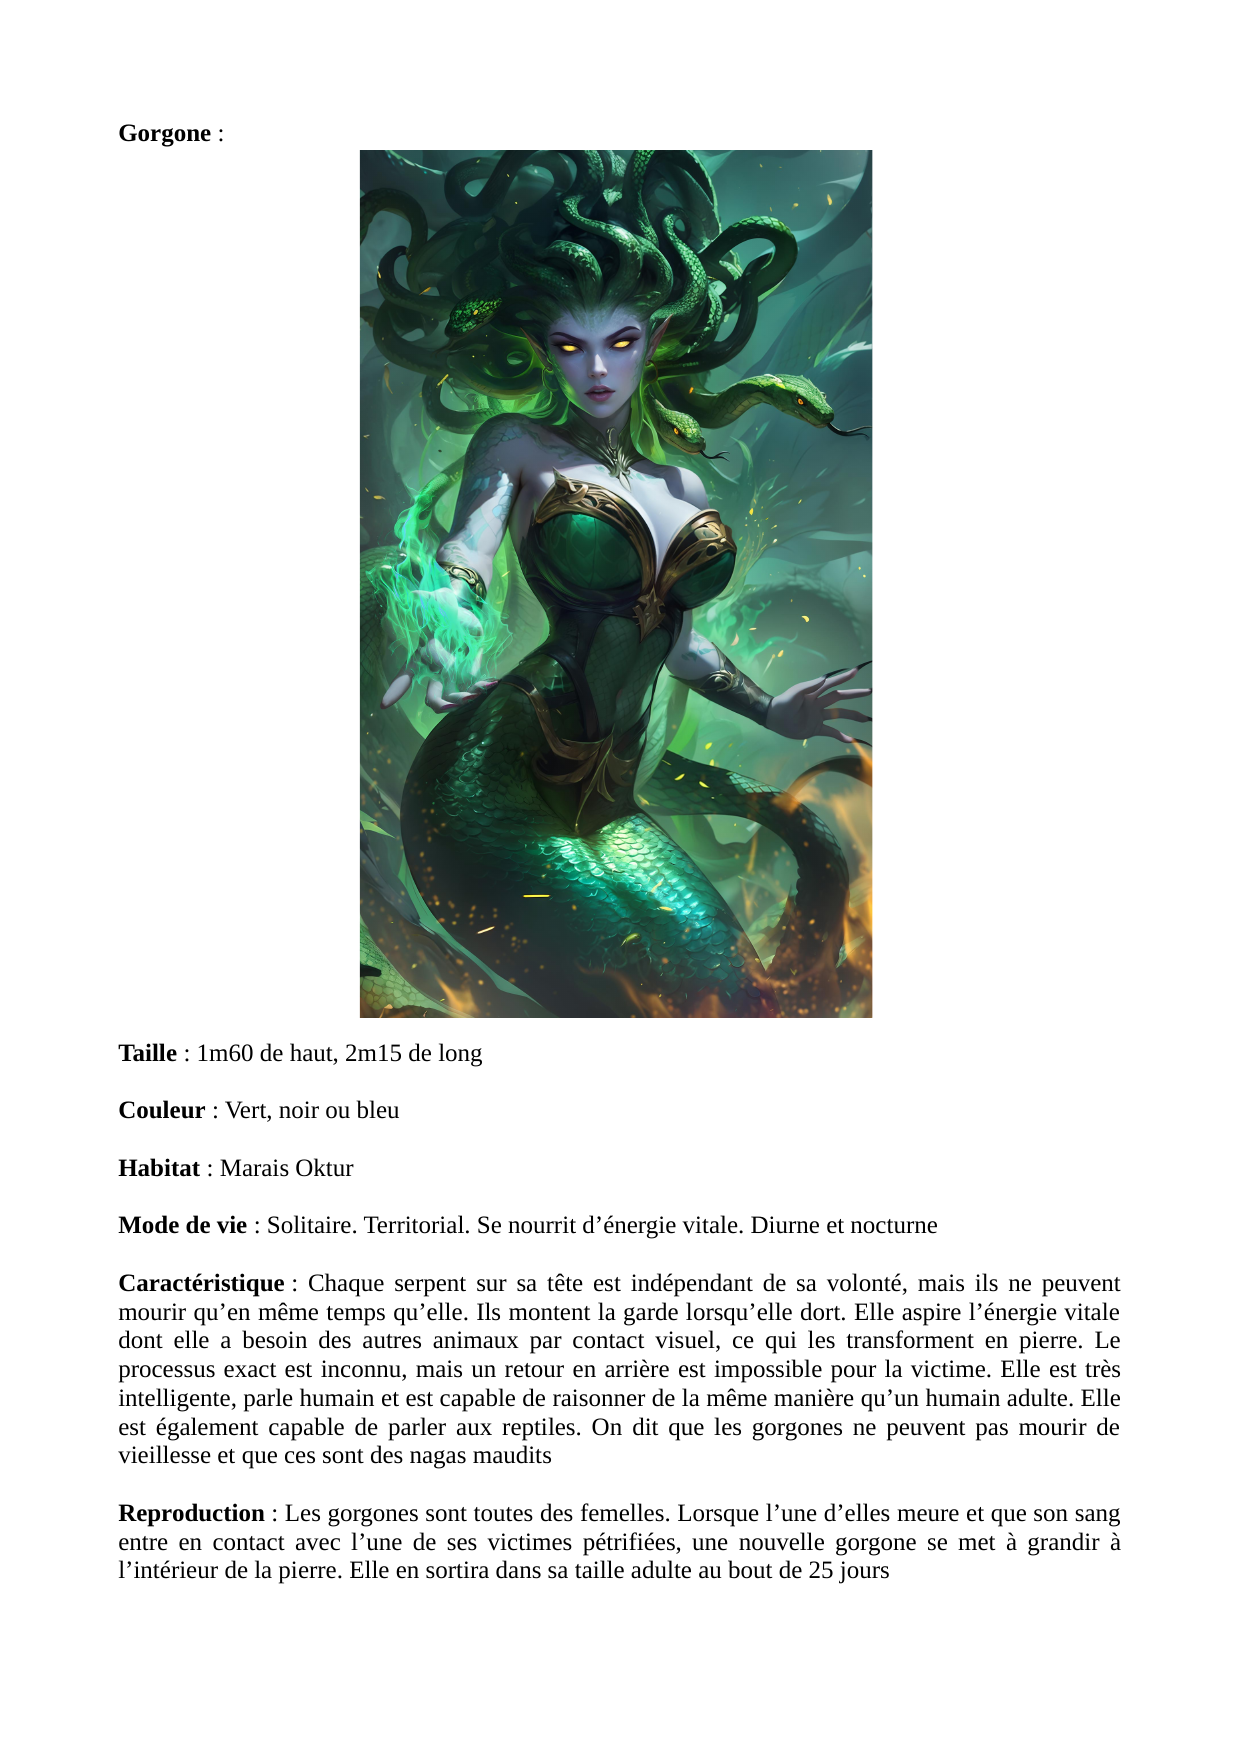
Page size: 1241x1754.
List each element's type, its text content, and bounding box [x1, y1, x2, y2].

text Caractéristique : Chaque serpent sur sa tête est indépendant de sa volonté, mais ils ne peuvent mourir qu’en même temps qu’elle. Ils montent la garde lorsqu’elle dort. Elle aspire l’énergie vitale dont elle a besoin des autres animaux par contact visuel, ce qui les transforment en pierre. Le processus exact est inconnu, mais un retour en arrière est impossible pour la victime. Elle est très intelligente, parle humain et est capable de raisonner de la même manière qu’un humain adulte. Elle est également capable de parler aux reptiles. On dit que les gorgones ne peuvent pas mourir de vieillesse et que ces sont des nagas maudits [118, 1268, 1122, 1469]
text Taille : 1m60 de haut, 2m15 de long [118, 1038, 1122, 1067]
picture [359, 150, 873, 1018]
text Gorgone : [118, 118, 1122, 147]
text Mode de vie : Solitaire. Territorial. Se nourrit d’énergie vitale. Diurne et nocturne [118, 1211, 1122, 1239]
text Couleur : Vert, noir ou bleu [118, 1096, 1122, 1124]
text Reproduction : Les gorgones sont toutes des femelles. Lorsque l’une d’elles meure et que son sang entre en contact avec l’une de ses victimes pétrifiées, une nouvelle gorgone se met à grandir à l’intérieur de la pierre. Elle en sortira dans sa taille adulte au bout de 25 jours [118, 1498, 1122, 1584]
text Habitat : Marais Oktur [118, 1153, 1122, 1182]
